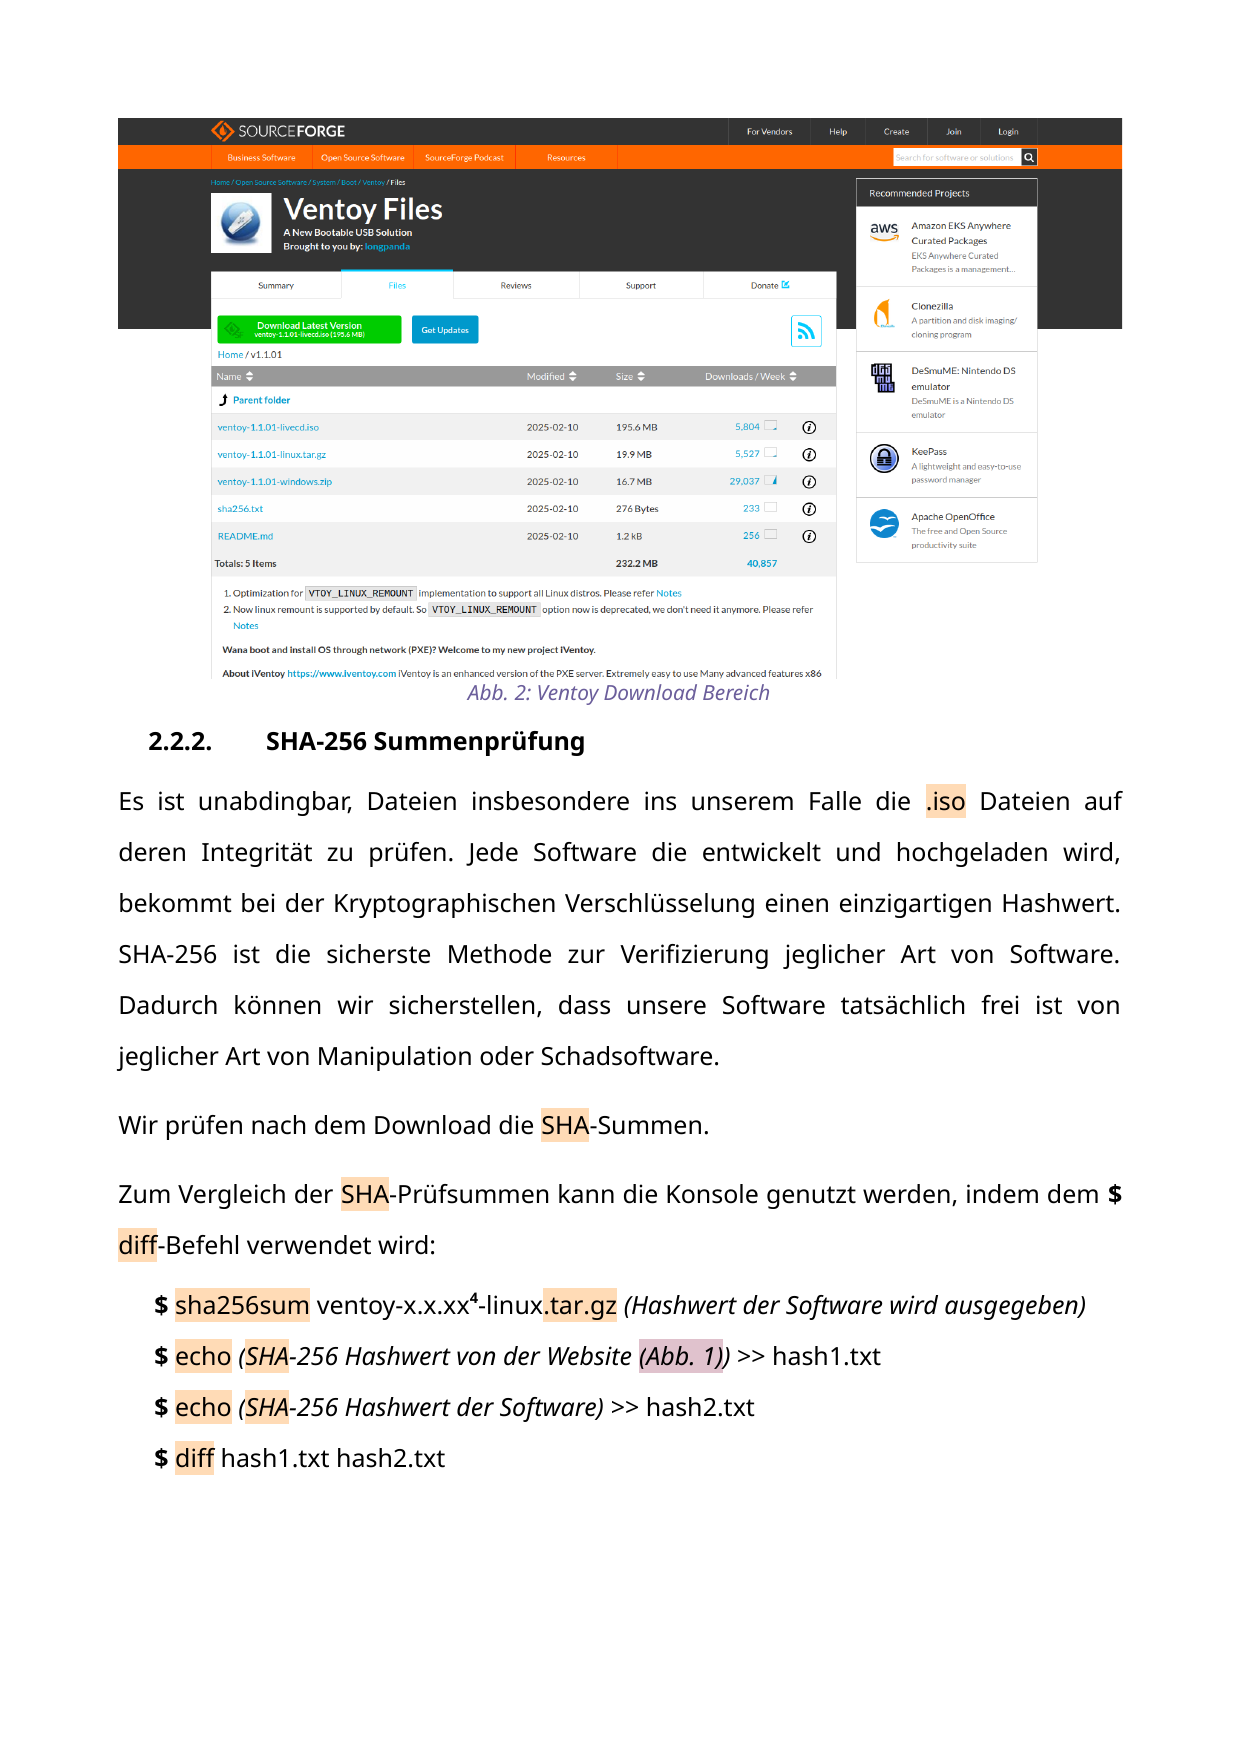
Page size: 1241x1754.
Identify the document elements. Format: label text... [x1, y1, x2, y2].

text $ diff hash1.txt hash2.txt [154, 1441, 1122, 1475]
text Wir prüfen nach dem Download die SHA-Summen. [118, 1108, 1122, 1142]
picture [118, 118, 1123, 679]
text $ echo (SHA-256 Hashwert der Software) >> hash2.txt [154, 1390, 1122, 1424]
text Zum Vergleich der SHA-Prüfsummen kann die Konsole genutzt werden, indem dem $ diff-Befehl verwendet wird: [118, 1177, 1122, 1262]
text Es ist unabdingbar, Dateien insbesondere ins unserem Falle die .iso Dateien auf deren Integrität zu prüfen. Jede Software die entwickelt und hochgeladen wird, bekommt bei der Kryptographischen Verschlüsselung einen einzigartigen Hashwert. SHA-256 ist die sicherste Methode zur Verifizierung jeglicher Art von Software. Dadurch können wir sicherstellen, dass unsere Software tatsächlich frei ist von jeglicher Art von Manipulation oder Schadsoftware. [118, 784, 1122, 1073]
text $ echo (SHA-256 Hashwert von der Website (Abb. 1)) >> hash1.txt [154, 1339, 1122, 1373]
text Abb. 2: Ventoy Download Bereich [118, 679, 1122, 707]
text $ sha256sum ventoy-x.x.xx4-linux.tar.gz (Hashwert der Software wird ausgegeben) [154, 1288, 1122, 1322]
subtitle SHA-256 Summenprüfung [118, 707, 1122, 758]
